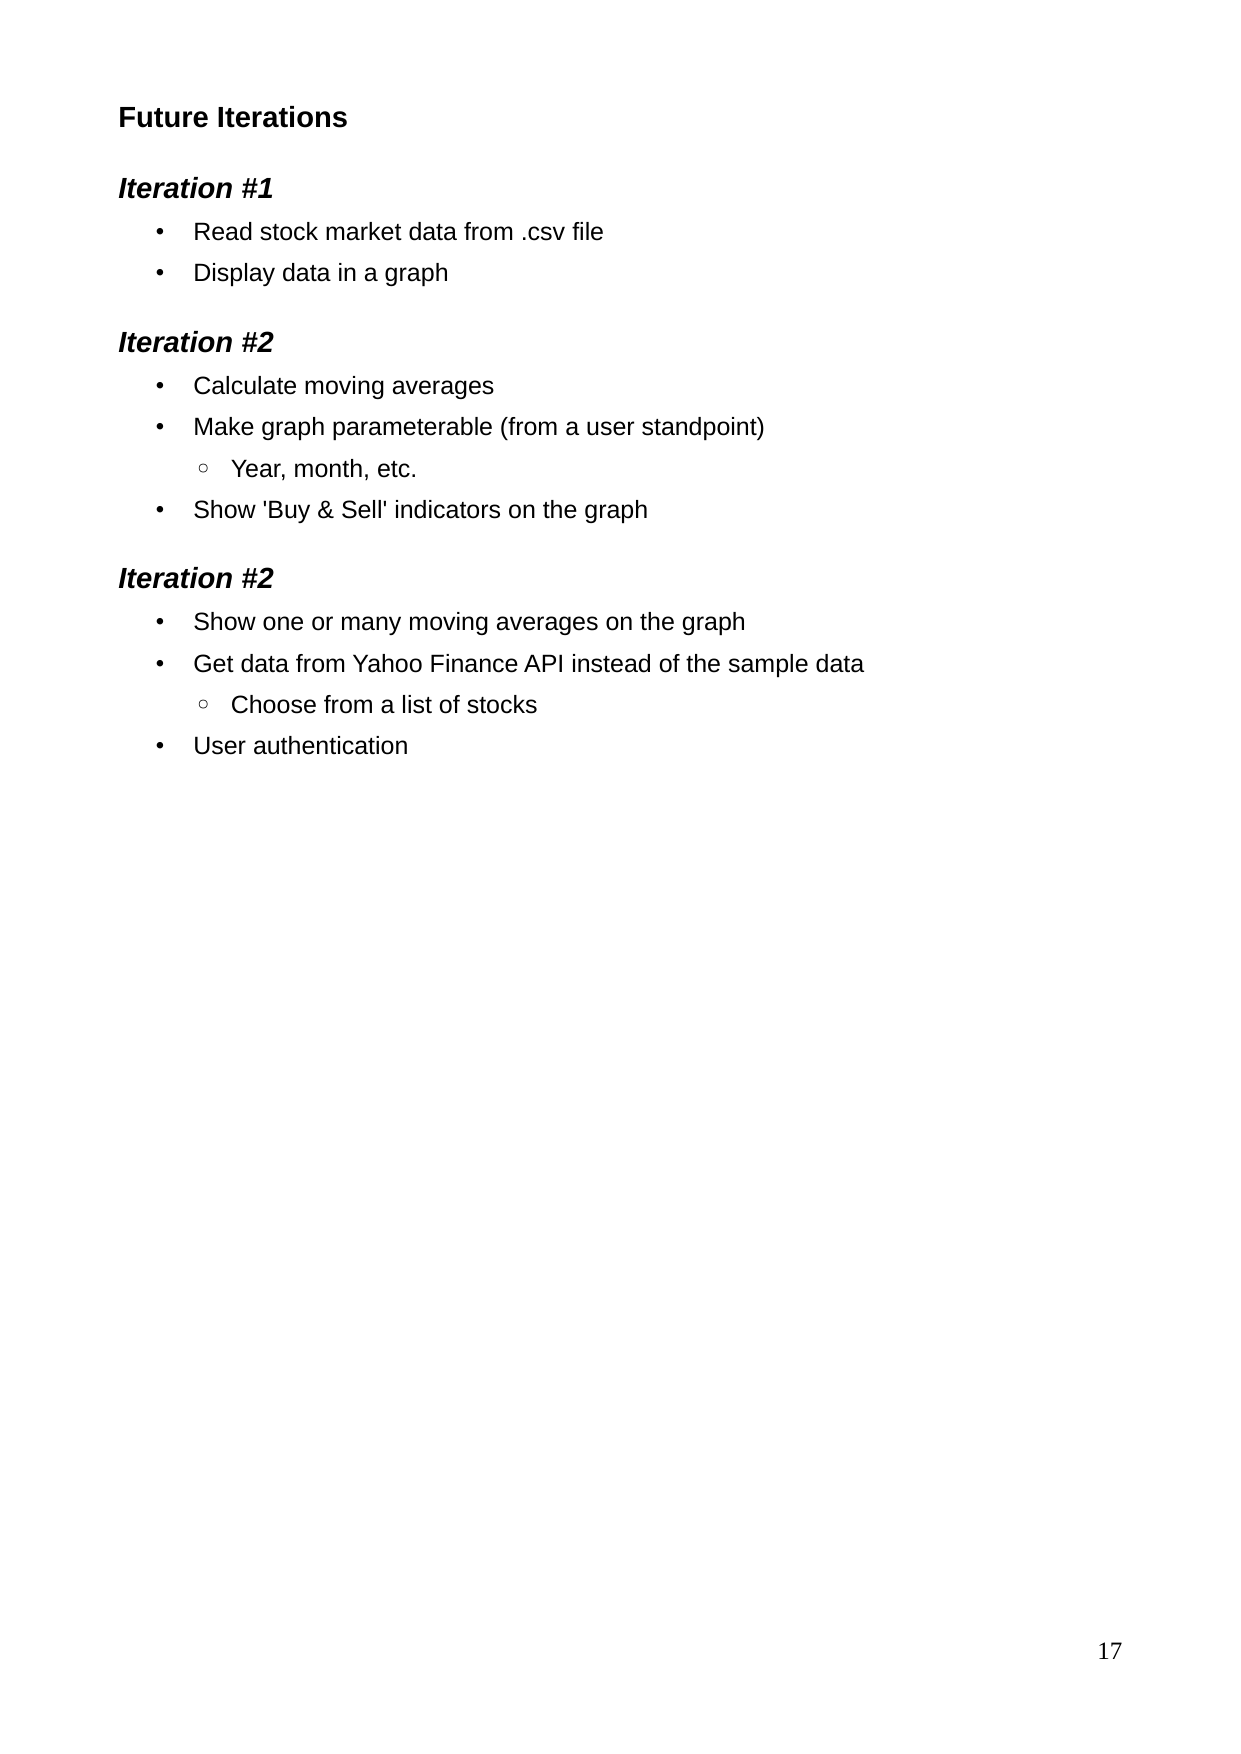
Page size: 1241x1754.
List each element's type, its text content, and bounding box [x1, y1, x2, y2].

list Show one or many moving averages on the graph [156, 607, 1122, 636]
list Show 'Buy & Sell' indicators on the graph [156, 495, 1122, 524]
list Make graph parameterable (from a user standpoint) [156, 412, 1122, 441]
list Display data in a graph [156, 258, 1122, 287]
subtitle Iteration #2 [118, 325, 1122, 358]
list Choose from a list of stocks [193, 690, 1122, 719]
subtitle Iteration #2 [118, 561, 1122, 595]
list Get data from Yahoo Finance API instead of the sample data [156, 649, 1122, 677]
list Calculate moving averages [156, 371, 1122, 400]
subtitle Future Iterations [118, 100, 1122, 133]
list Read stock market data from .csv file [156, 217, 1122, 246]
list User authentication [156, 731, 1122, 760]
subtitle Iteration #1 [118, 171, 1122, 204]
list Year, month, etc. [193, 453, 1122, 482]
